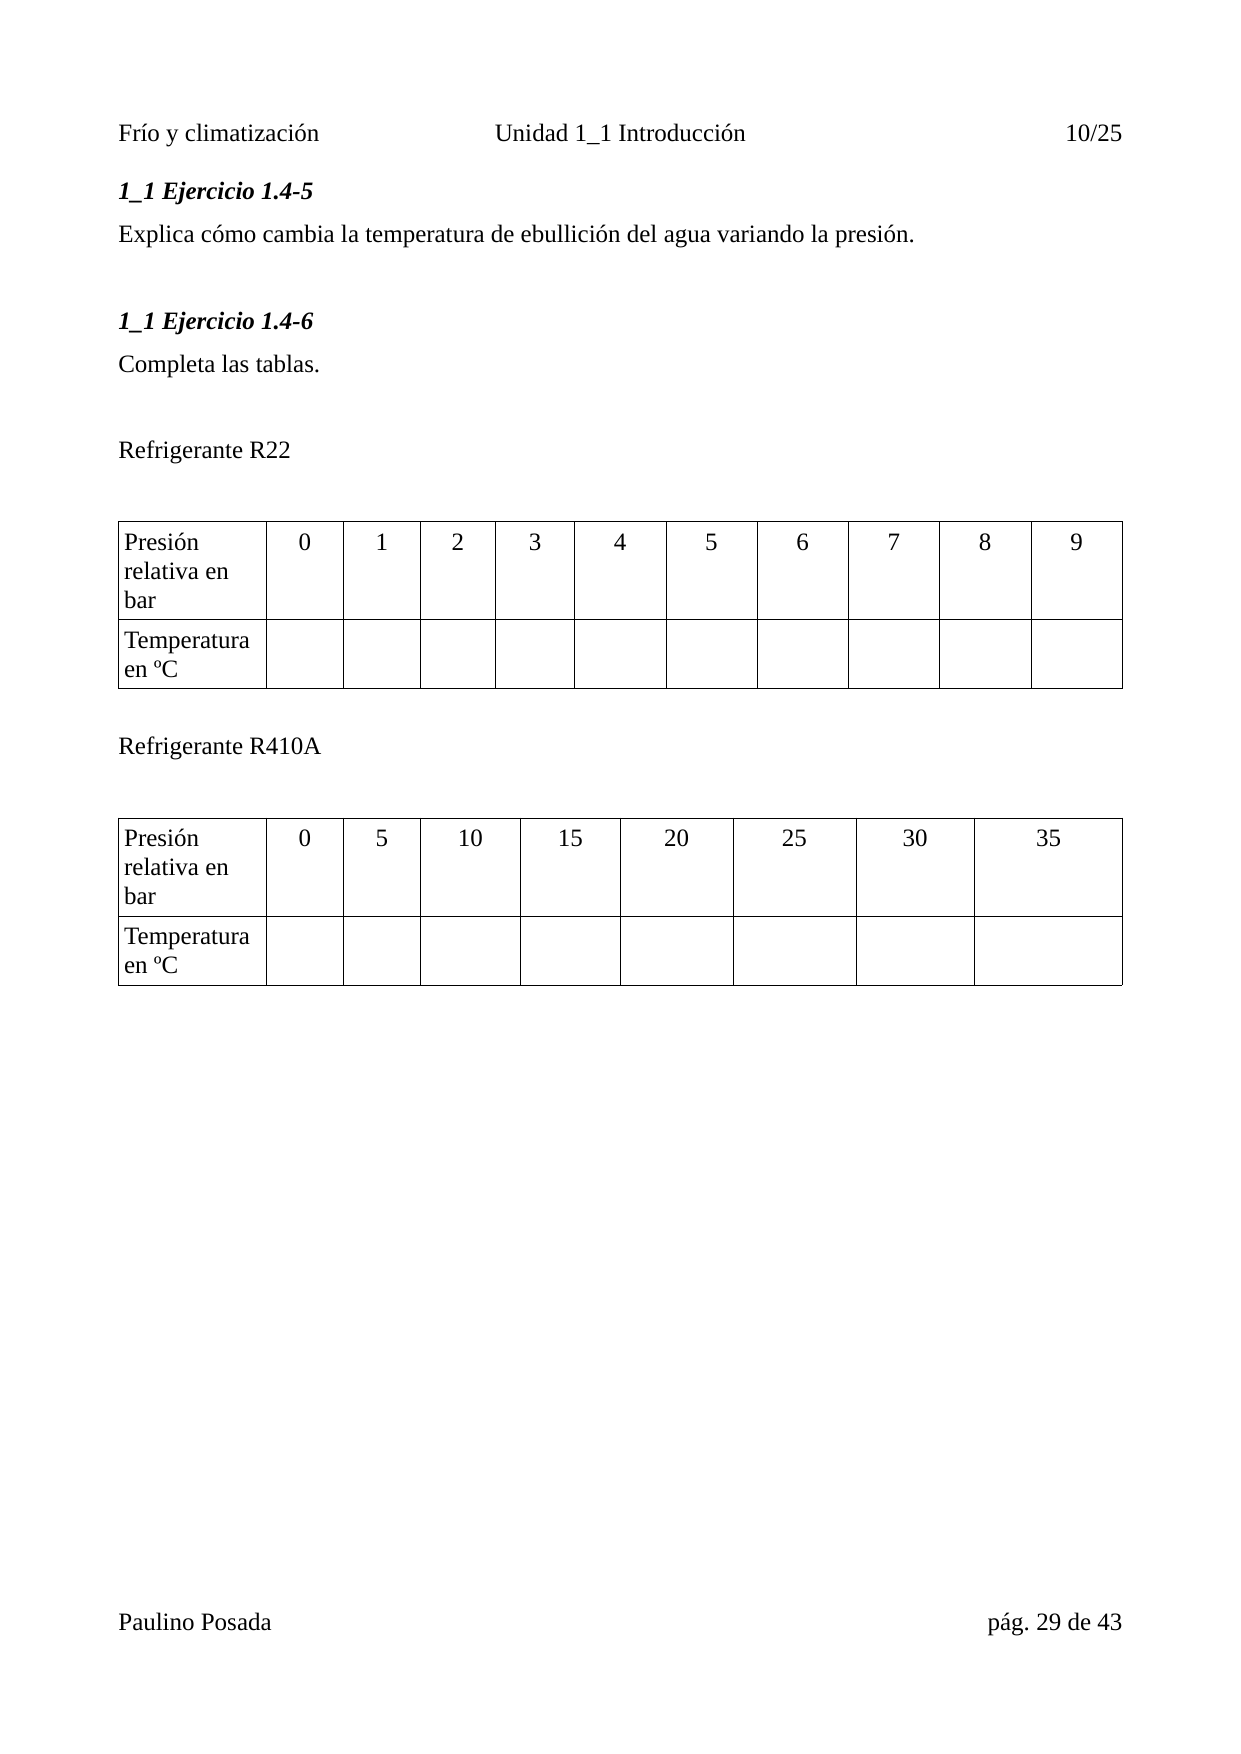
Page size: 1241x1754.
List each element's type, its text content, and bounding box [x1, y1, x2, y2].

table_header 35 [975, 819, 1122, 916]
table_header 2 [421, 522, 495, 619]
text Explica cómo cambia la temperatura de ebullición del agua variando la presión. [118, 219, 1122, 248]
table_header 3 [496, 522, 574, 619]
table_cell [267, 917, 343, 984]
table_cell [267, 620, 343, 688]
table_header 6 [758, 522, 848, 619]
table_cell [849, 620, 939, 688]
table_cell [758, 620, 848, 688]
table_header 0 [267, 819, 343, 916]
table_header 1 [344, 522, 420, 619]
table_cell [496, 620, 574, 688]
text Refrigerante R410A [118, 731, 1122, 760]
table_header 20 [621, 819, 733, 916]
table_header 5 [667, 522, 757, 619]
table_cell [1032, 620, 1122, 688]
table_cell [421, 620, 495, 688]
table_cell [621, 917, 733, 984]
table_header 4 [575, 522, 666, 619]
table_cell [734, 917, 856, 984]
table_cell [575, 620, 666, 688]
table_header 10 [421, 819, 520, 916]
table_header 7 [849, 522, 939, 619]
table_header Presión relativa en bar [119, 819, 266, 916]
table_cell [857, 917, 974, 984]
table_header 8 [940, 522, 1031, 619]
table_header 9 [1032, 522, 1122, 619]
table_cell [940, 620, 1031, 688]
table_cell Temperatura en ºC [119, 620, 266, 688]
table_header 25 [734, 819, 856, 916]
table_header 0 [267, 522, 343, 619]
table_header 15 [521, 819, 620, 916]
table_cell [344, 917, 420, 984]
table_cell [975, 917, 1122, 984]
table_cell [421, 917, 520, 984]
text Completa las tablas. [118, 349, 1122, 378]
table_cell [521, 917, 620, 984]
text 1_1 Ejercicio 1.4-5 [118, 176, 1122, 205]
table_header 30 [857, 819, 974, 916]
text Refrigerante R22 [118, 435, 1122, 464]
table_header 5 [344, 819, 420, 916]
text 1_1 Ejercicio 1.4-6 [118, 306, 1122, 334]
table_cell Temperatura en ºC [119, 917, 266, 984]
table_cell [667, 620, 757, 688]
table_cell [344, 620, 420, 688]
table_header Presión relativa en bar [119, 522, 266, 619]
